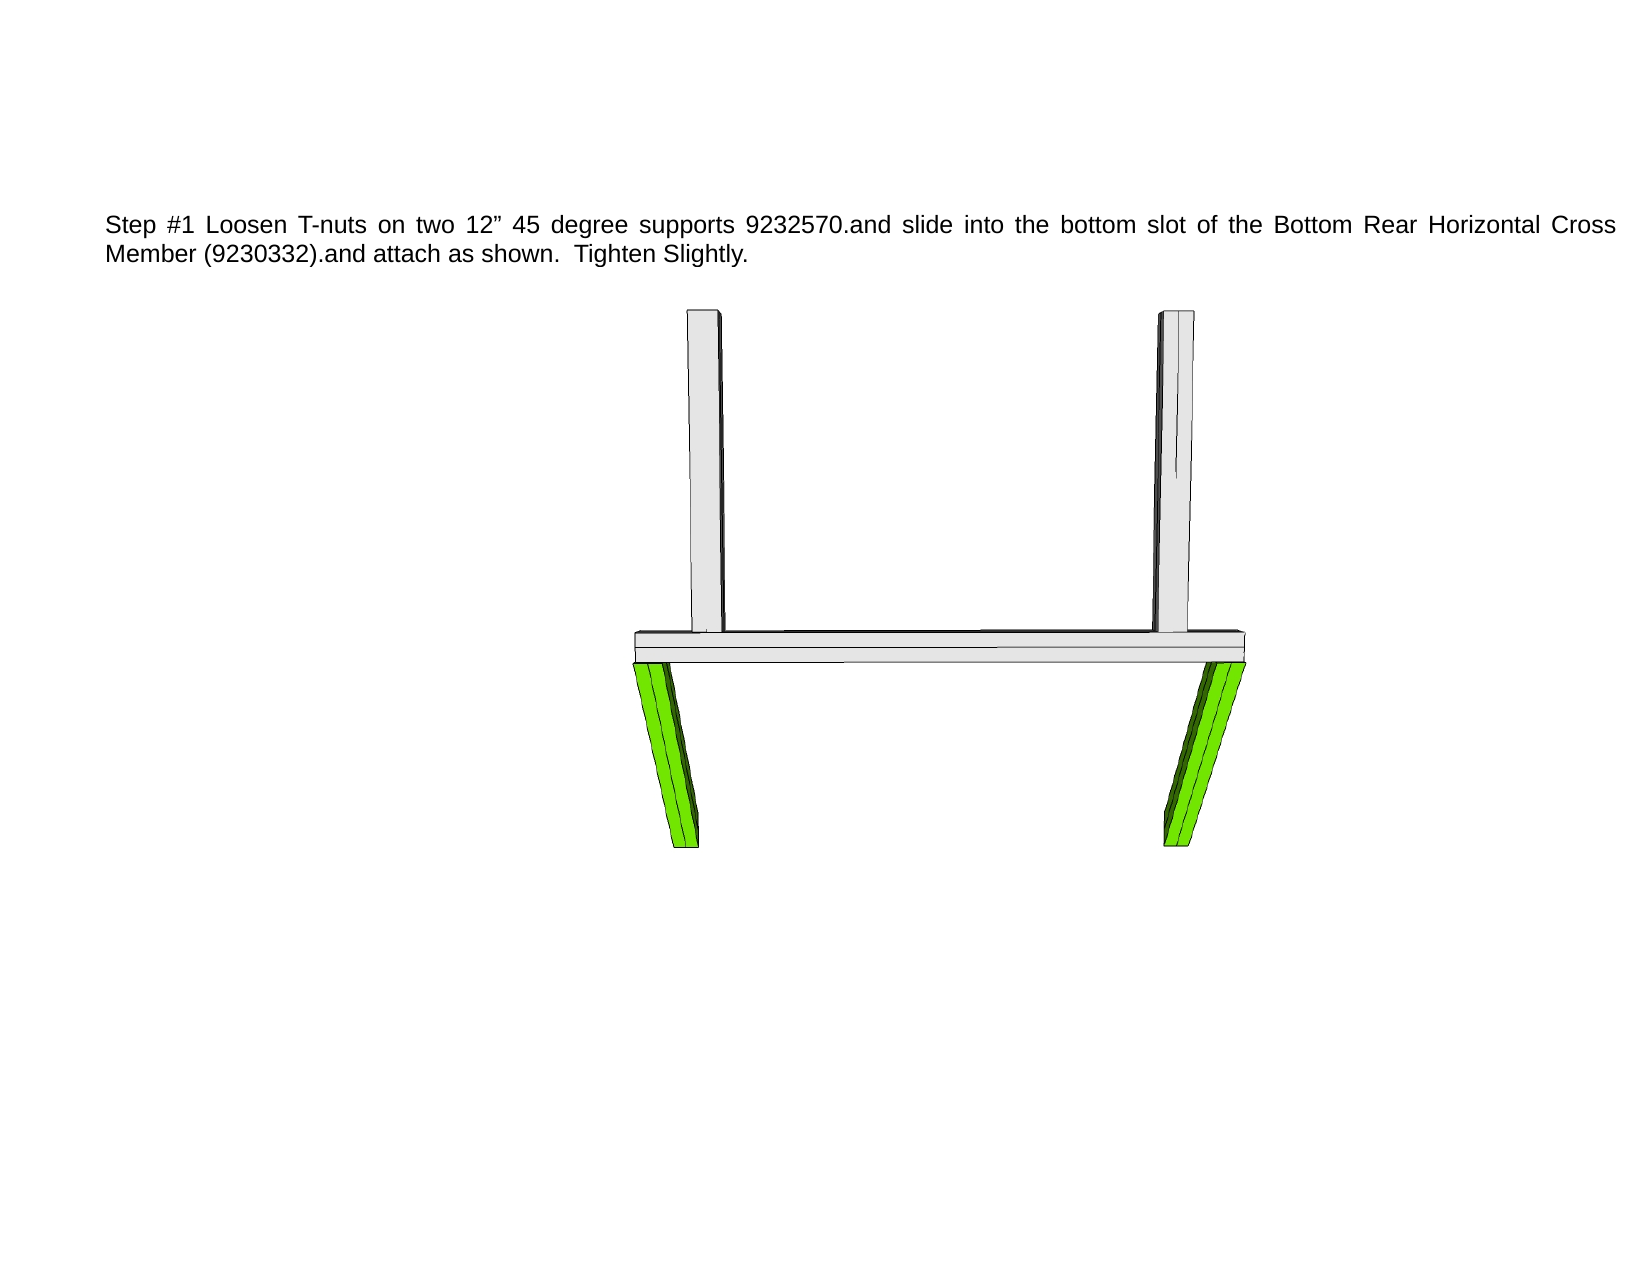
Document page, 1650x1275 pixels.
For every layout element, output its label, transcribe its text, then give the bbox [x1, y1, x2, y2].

text Step #1 Loosen T-nuts on two 12” 45 degree supports 9232570.and slide into the bottom slot of the Bottom Rear Horizontal Cross Member (9230332).and attach as shown. Tighten Slightly. [105, 210, 1620, 267]
picture [105, 267, 1650, 1030]
